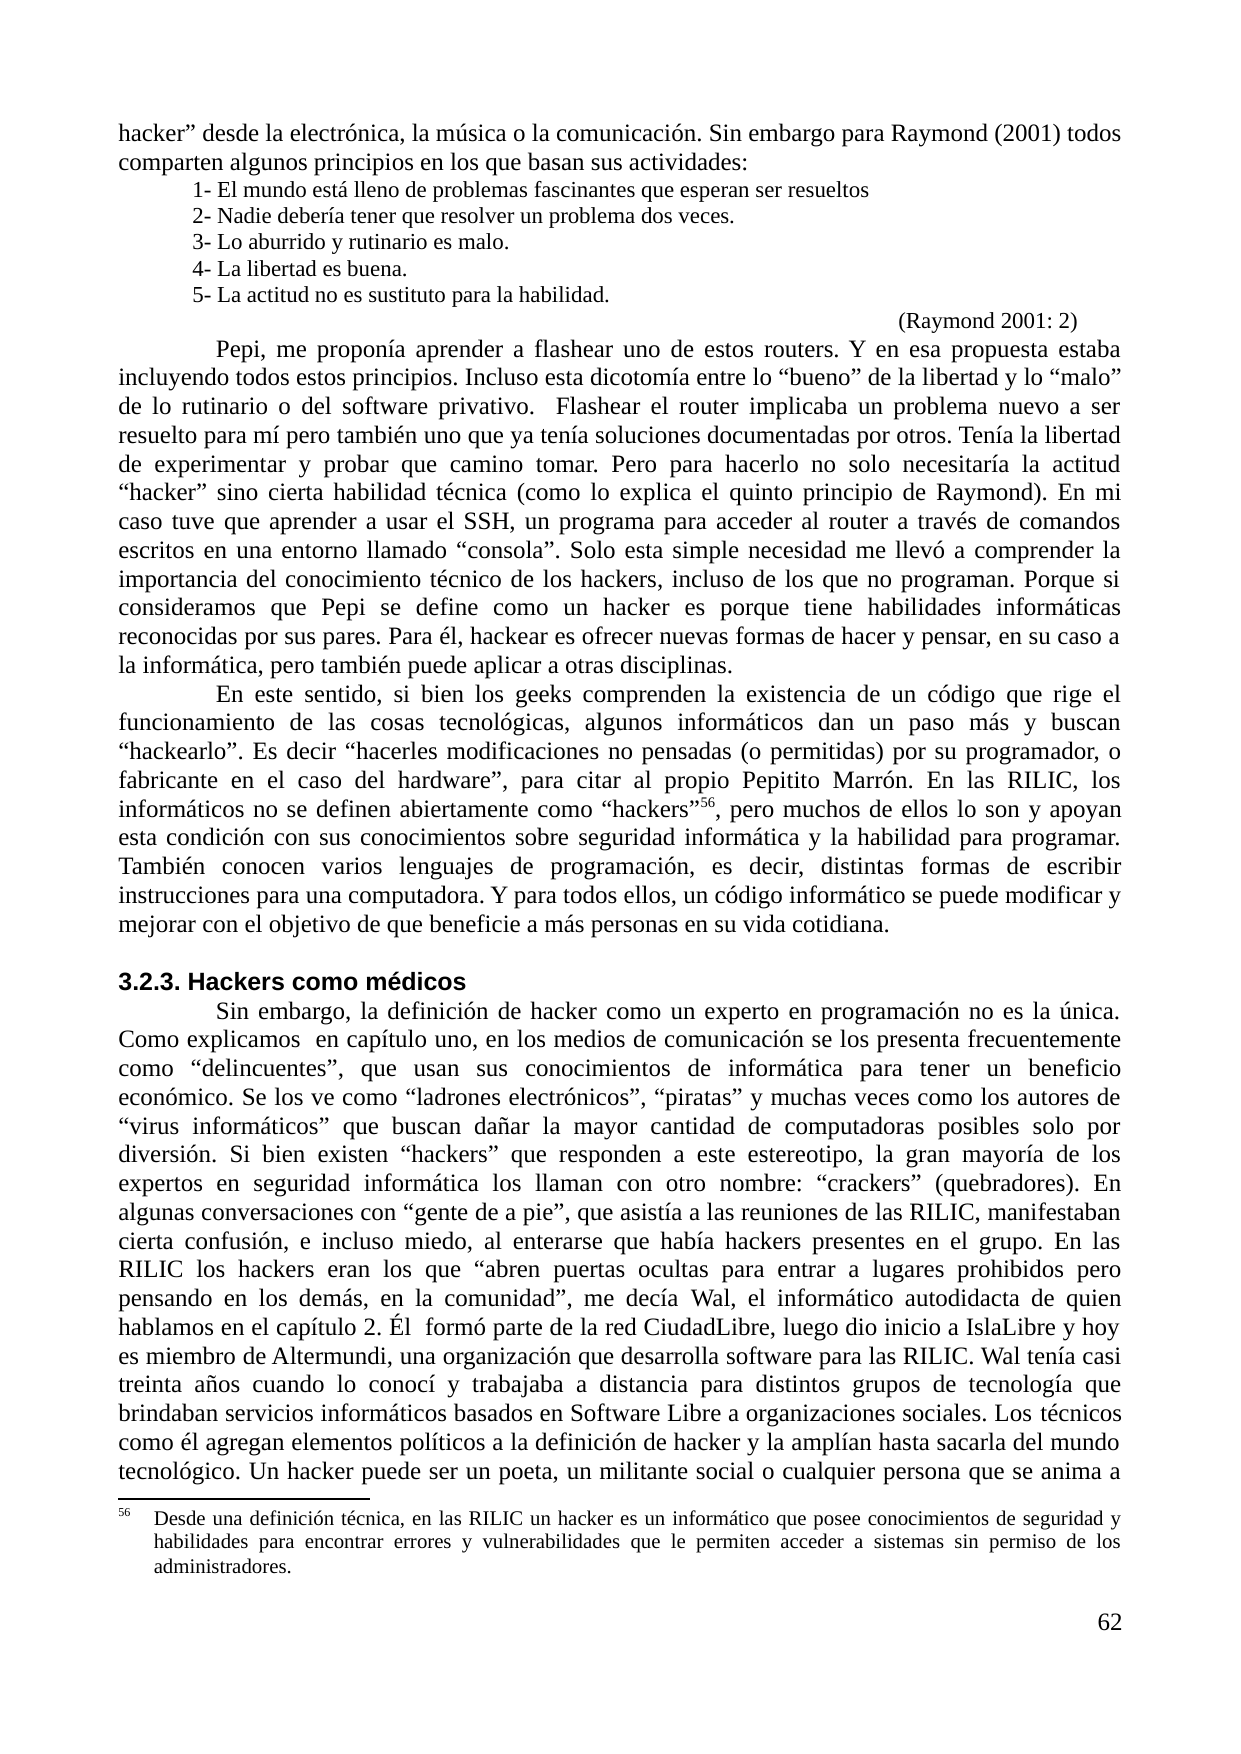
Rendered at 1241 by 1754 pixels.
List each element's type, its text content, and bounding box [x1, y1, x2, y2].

text 5- La actitud no es sustituto para la habilidad. [192, 281, 1122, 307]
text Sin embargo, la definición de hacker como un experto en programación no es la única. Como explicamos en capítulo uno, en los medios de comunicación se los presenta frecuentemente como “delincuentes”, que usan sus conocimientos de informática para tener un beneficio económico. Se los ve como “ladrones electrónicos”, “piratas” y muchas veces como los autores de “virus informáticos” que buscan dañar la mayor cantidad de computadoras posibles solo por diversión. Si bien existen “hackers” que responden a este estereotipo, la gran mayoría de los expertos en seguridad informática los llaman con otro nombre: “crackers” (quebradores). En algunas conversaciones con “gente de a pie”, que asistía a las reuniones de las RILIC, manifestaban cierta confusión, e incluso miedo, al enterarse que había hackers presentes en el grupo. En las RILIC los hackers eran los que “abren puertas ocultas para entrar a lugares prohibidos pero pensando en los demás, en la comunidad”, me decía Wal, el informático autodidacta de quien hablamos en el capítulo 2. Él formó parte de la red CiudadLibre, luego dio inicio a IslaLibre y hoy es miembro de Altermundi, una organización que desarrolla software para las RILIC. Wal tenía casi treinta años cuando lo conocí y trabajaba a distancia para distintos grupos de tecnología que brindaban servicios informáticos basados en Software Libre a organizaciones sociales. Los técnicos como él agregan elementos políticos a la definición de hacker y la amplían hasta sacarla del mundo tecnológico. Un hacker puede ser un poeta, un militante social o cualquier persona que se anima a [118, 996, 1122, 1484]
text En este sentido, si bien los geeks comprenden la existencia de un código que rige el funcionamiento de las cosas tecnológicas, algunos informáticos dan un paso más y buscan “hackearlo”. Es decir “hacerles modificaciones no pensadas (o permitidas) por su programador, o fabricante en el caso del hardware”, para citar al propio Pepitito Marrón. En las RILIC, los informáticos no se definen abiertamente como “hackers”, pero muchos de ellos lo son y apoyan esta condición con sus conocimientos sobre seguridad informática y la habilidad para programar. También conocen varios lenguajes de programación, es decir, distintas formas de escribir instrucciones para una computadora. Y para todos ellos, un código informático se puede modificar y mejorar con el objetivo de que beneficie a más personas en su vida cotidiana. [118, 679, 1122, 937]
text Desde una definición técnica, en las RILIC un hacker es un informático que posee conocimientos de seguridad y habilidades para encontrar errores y vulnerabilidades que le permiten acceder a sistemas sin permiso de los administradores. [118, 1505, 1122, 1578]
text 3- Lo aburrido y rutinario es malo. [192, 228, 1122, 255]
text hacker” desde la electrónica, la música o la comunicación. Sin embargo para Raymond (2001) todos comparten algunos principios en los que basan sus actividades: [118, 118, 1122, 176]
text 2- Nadie debería tener que resolver un problema dos veces. [192, 202, 1122, 228]
text Pepi, me proponía aprender a flashear uno de estos routers. Y en esa propuesta estaba incluyendo todos estos principios. Incluso esta dicotomía entre lo “bueno” de la libertad y lo “malo” de lo rutinario o del software privativo. Flashear el router implicaba un problema nuevo a ser resuelto para mí pero también uno que ya tenía soluciones documentadas por otros. Tenía la libertad de experimentar y probar que camino tomar. Pero para hacerlo no solo necesitaría la actitud “hacker” sino cierta habilidad técnica (como lo explica el quinto principio de Raymond). En mi caso tuve que aprender a usar el SSH, un programa para acceder al router a través de comandos escritos en una entorno llamado “consola”. Solo esta simple necesidad me llevó a comprender la importancia del conocimiento técnico de los hackers, incluso de los que no programan. Porque si consideramos que Pepi se define como un hacker es porque tiene habilidades informáticas reconocidas por sus pares. Para él, hackear es ofrecer nuevas formas de hacer y pensar, en su caso a la informática, pero también puede aplicar a otras disciplinas. [118, 334, 1122, 679]
subtitle 3.2.3. Hackers como médicos [118, 967, 1122, 996]
text (Raymond 2001: 2) [192, 307, 1122, 334]
text 1- El mundo está lleno de problemas fascinantes que esperan ser resueltos [192, 176, 1122, 202]
text 4- La libertad es buena. [192, 255, 1122, 281]
